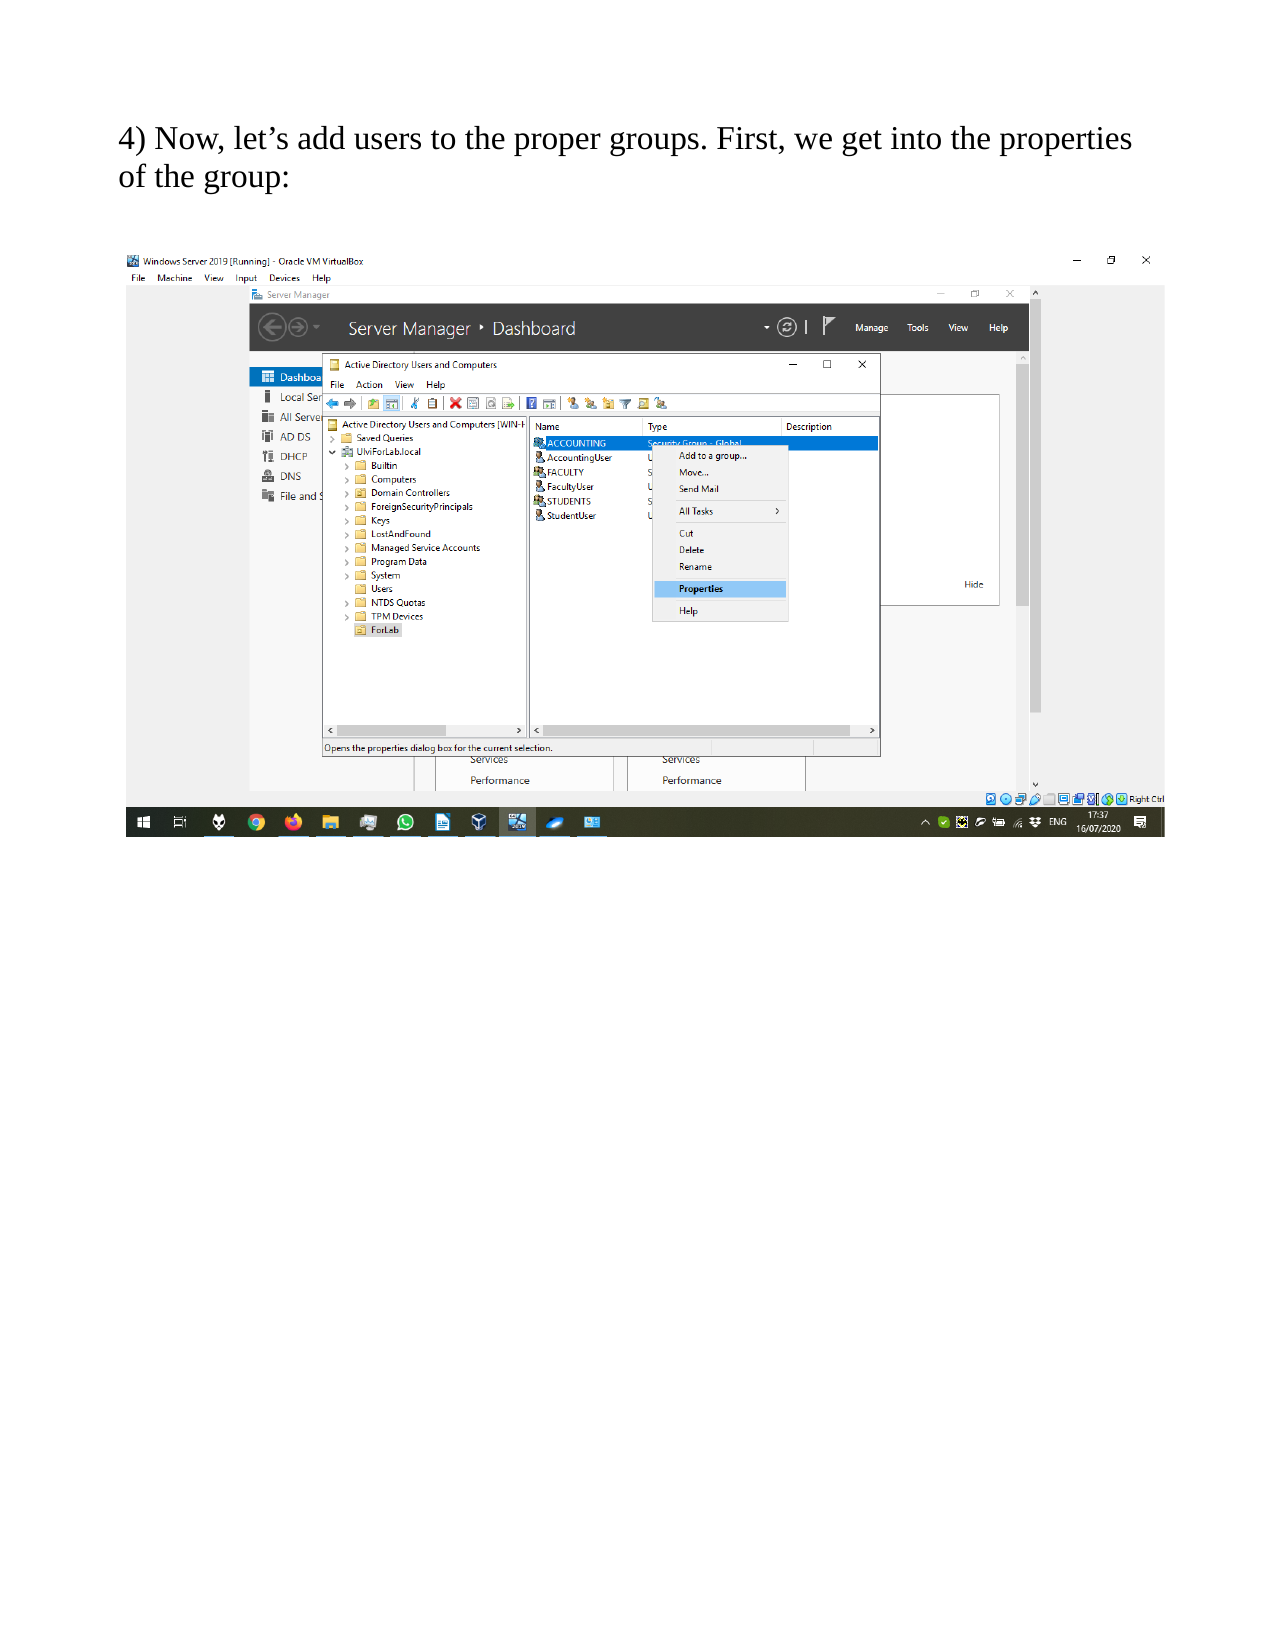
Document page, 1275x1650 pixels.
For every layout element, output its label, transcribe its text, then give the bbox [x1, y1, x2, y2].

text 4) Now, let’s add users to the proper groups. First, we get into the properties of the group: [118, 118, 1157, 195]
picture [126, 252, 1165, 837]
